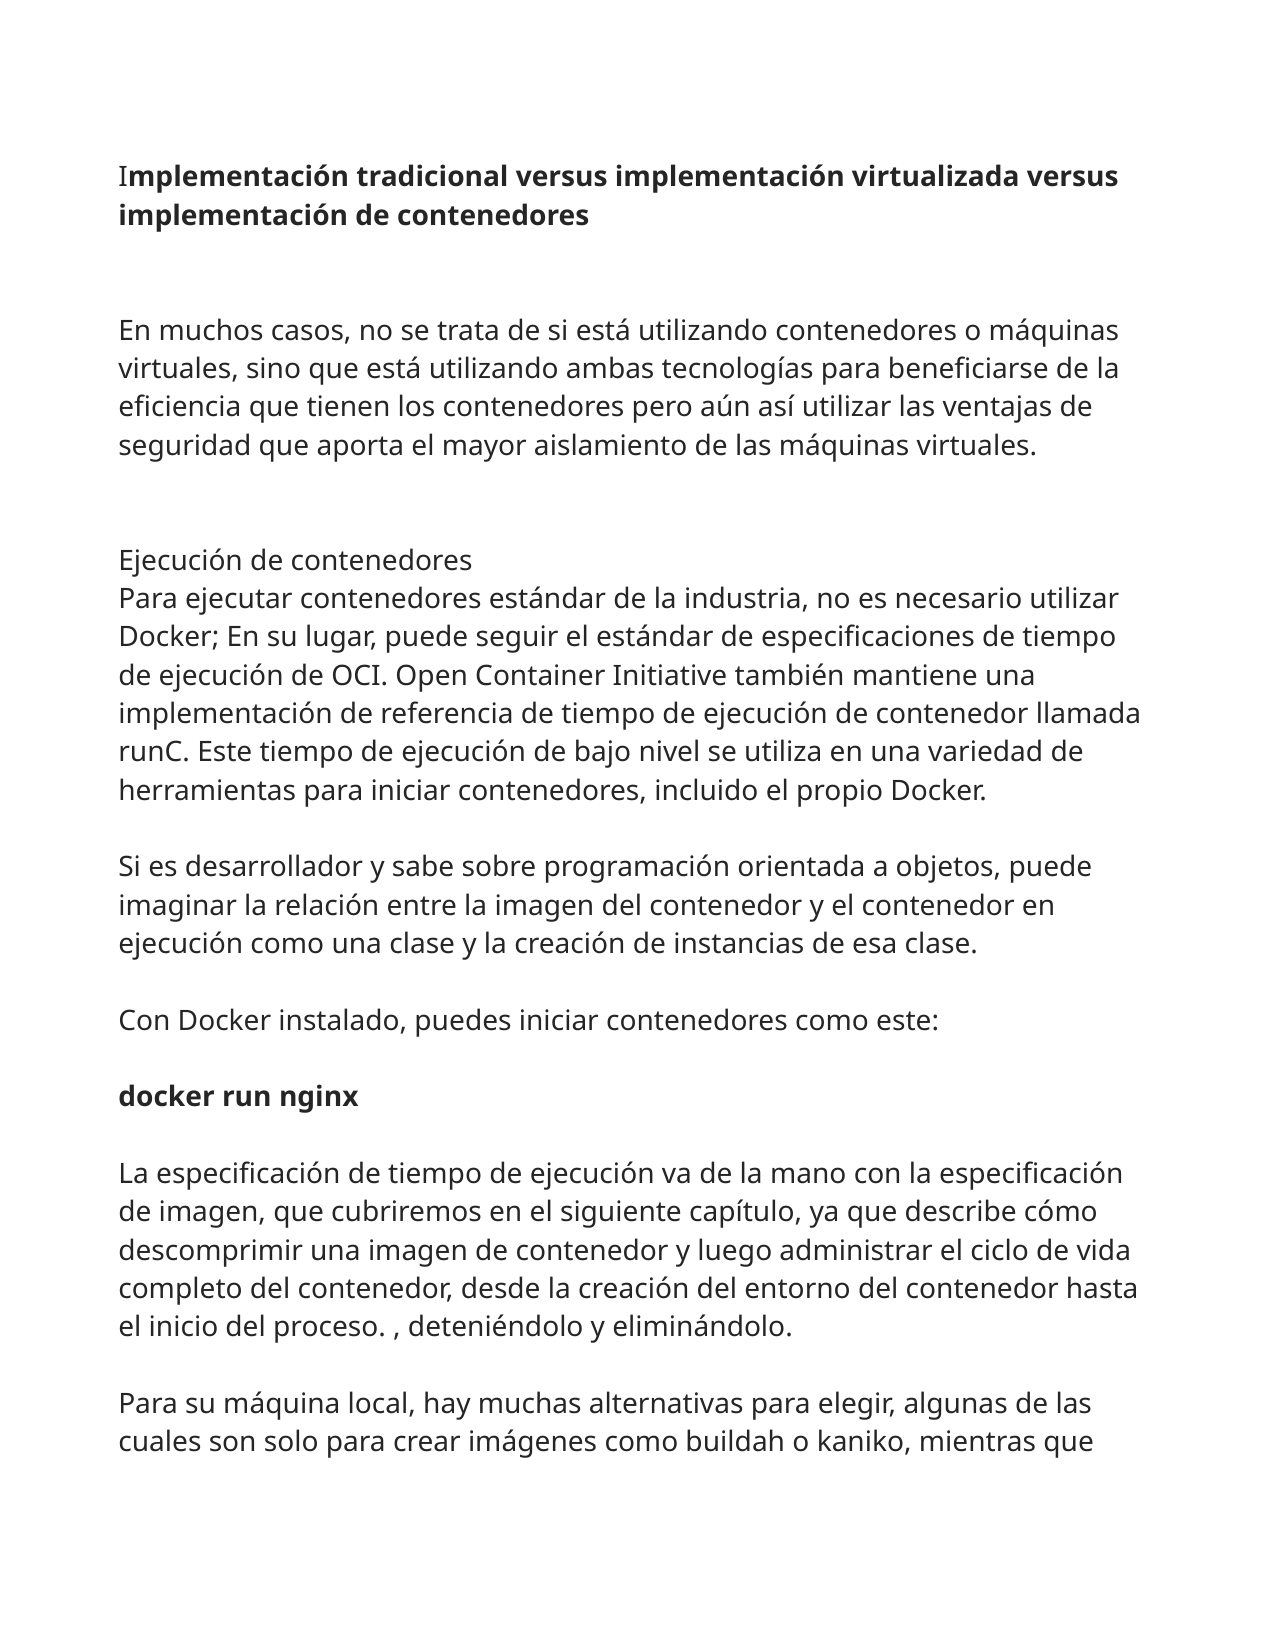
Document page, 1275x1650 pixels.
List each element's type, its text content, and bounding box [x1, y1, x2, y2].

text Para ejecutar contenedores estándar de la industria, no es necesario utilizar Docker; En su lugar, puede seguir el estándar de especificaciones de tiempo de ejecución de OCI. Open Container Initiative también mantiene una implementación de referencia de tiempo de ejecución de contenedor llamada runC. Este tiempo de ejecución de bajo nivel se utiliza en una variedad de herramientas para iniciar contenedores, incluido el propio Docker. [118, 578, 1157, 808]
text Ejecución de contenedores [118, 540, 1157, 578]
text docker run nginx [118, 1076, 1157, 1115]
text Implementación tradicional versus implementación virtualizada versus implementación de contenedores [118, 156, 1157, 233]
text Para su máquina local, hay muchas alternativas para elegir, algunas de las cuales son solo para crear imágenes como buildah o kaniko, mientras que [118, 1383, 1157, 1460]
text La especificación de tiempo de ejecución va de la mano con la especificación de imagen, que cubriremos en el siguiente capítulo, ya que describe cómo descomprimir una imagen de contenedor y luego administrar el ciclo de vida completo del contenedor, desde la creación del entorno del contenedor hasta el inicio del proceso. , deteniéndolo y eliminándolo. [118, 1153, 1157, 1345]
text En muchos casos, no se trata de si está utilizando contenedores o máquinas virtuales, sino que está utilizando ambas tecnologías para beneficiarse de la eficiencia que tienen los contenedores pero aún así utilizar las ventajas de seguridad que aporta el mayor aislamiento de las máquinas virtuales. [118, 310, 1157, 463]
text Con Docker instalado, puedes iniciar contenedores como este: [118, 1000, 1157, 1038]
text Si es desarrollador y sabe sobre programación orientada a objetos, puede imaginar la relación entre la imagen del contenedor y el contenedor en ejecución como una clase y la creación de instancias de esa clase. [118, 846, 1157, 961]
